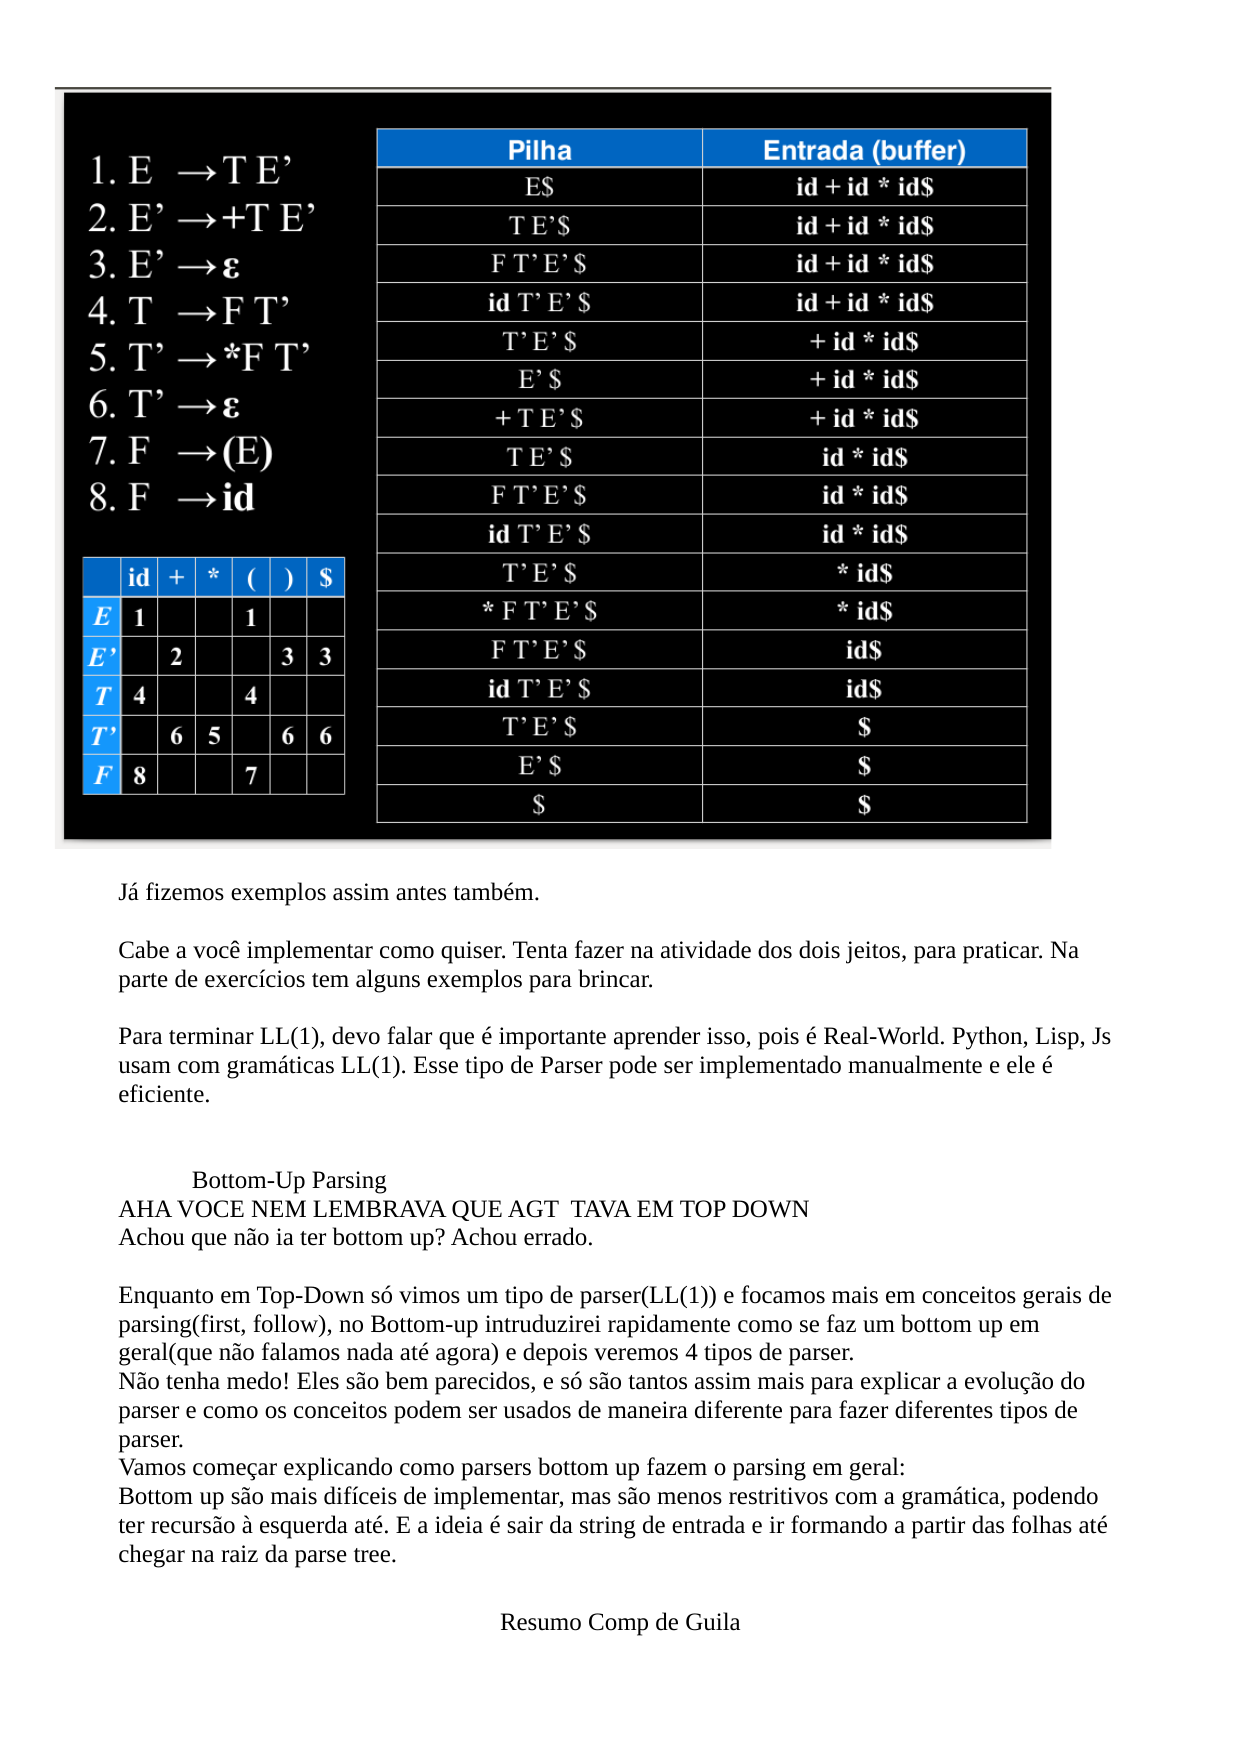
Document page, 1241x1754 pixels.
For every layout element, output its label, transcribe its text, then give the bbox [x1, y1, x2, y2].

text Não tenha medo! Eles são bem parecidos, e só são tantos assim mais para explicar a evolução do parser e como os conceitos podem ser usados de maneira diferente para fazer diferentes tipos de parser. [118, 1366, 1122, 1452]
text Vamos começar explicando como parsers bottom up fazem o parsing em geral: [118, 1452, 1122, 1481]
text Cabe a você implementar como quiser. Tenta fazer na atividade dos dois jeitos, para praticar. Na parte de exercícios tem alguns exemplos para brincar. [118, 935, 1122, 992]
text Para terminar LL(1), devo falar que é importante aprender isso, pois é Real-World. Python, Lisp, Js usam com gramáticas LL(1). Esse tipo de Parser pode ser implementado manualmente e ele é eficiente. [118, 1021, 1122, 1107]
text Enquanto em Top-Down só vimos um tipo de parser(LL(1)) e focamos mais em conceitos gerais de parsing(first, follow), no Bottom-up intruduzirei rapidamente como se faz um bottom up em geral(que não falamos nada até agora) e depois veremos 4 tipos de parser. [118, 1280, 1122, 1366]
text Bottom up são mais difíceis de implementar, mas são menos restritivos com a gramática, podendo ter recursão à esquerda até. E a ideia é sair da string de entrada e ir formando a partir das folhas até chegar na raiz da parse tree. [118, 1481, 1122, 1567]
text Achou que não ia ter bottom up? Achou errado. [118, 1222, 1122, 1251]
text Bottom-Up Parsing AHA VOCE NEM LEMBRAVA QUE AGT TAVA EM TOP DOWN [118, 1165, 1122, 1222]
text Já fizemos exemplos assim antes também. [118, 877, 1122, 906]
picture [54, 87, 1052, 849]
